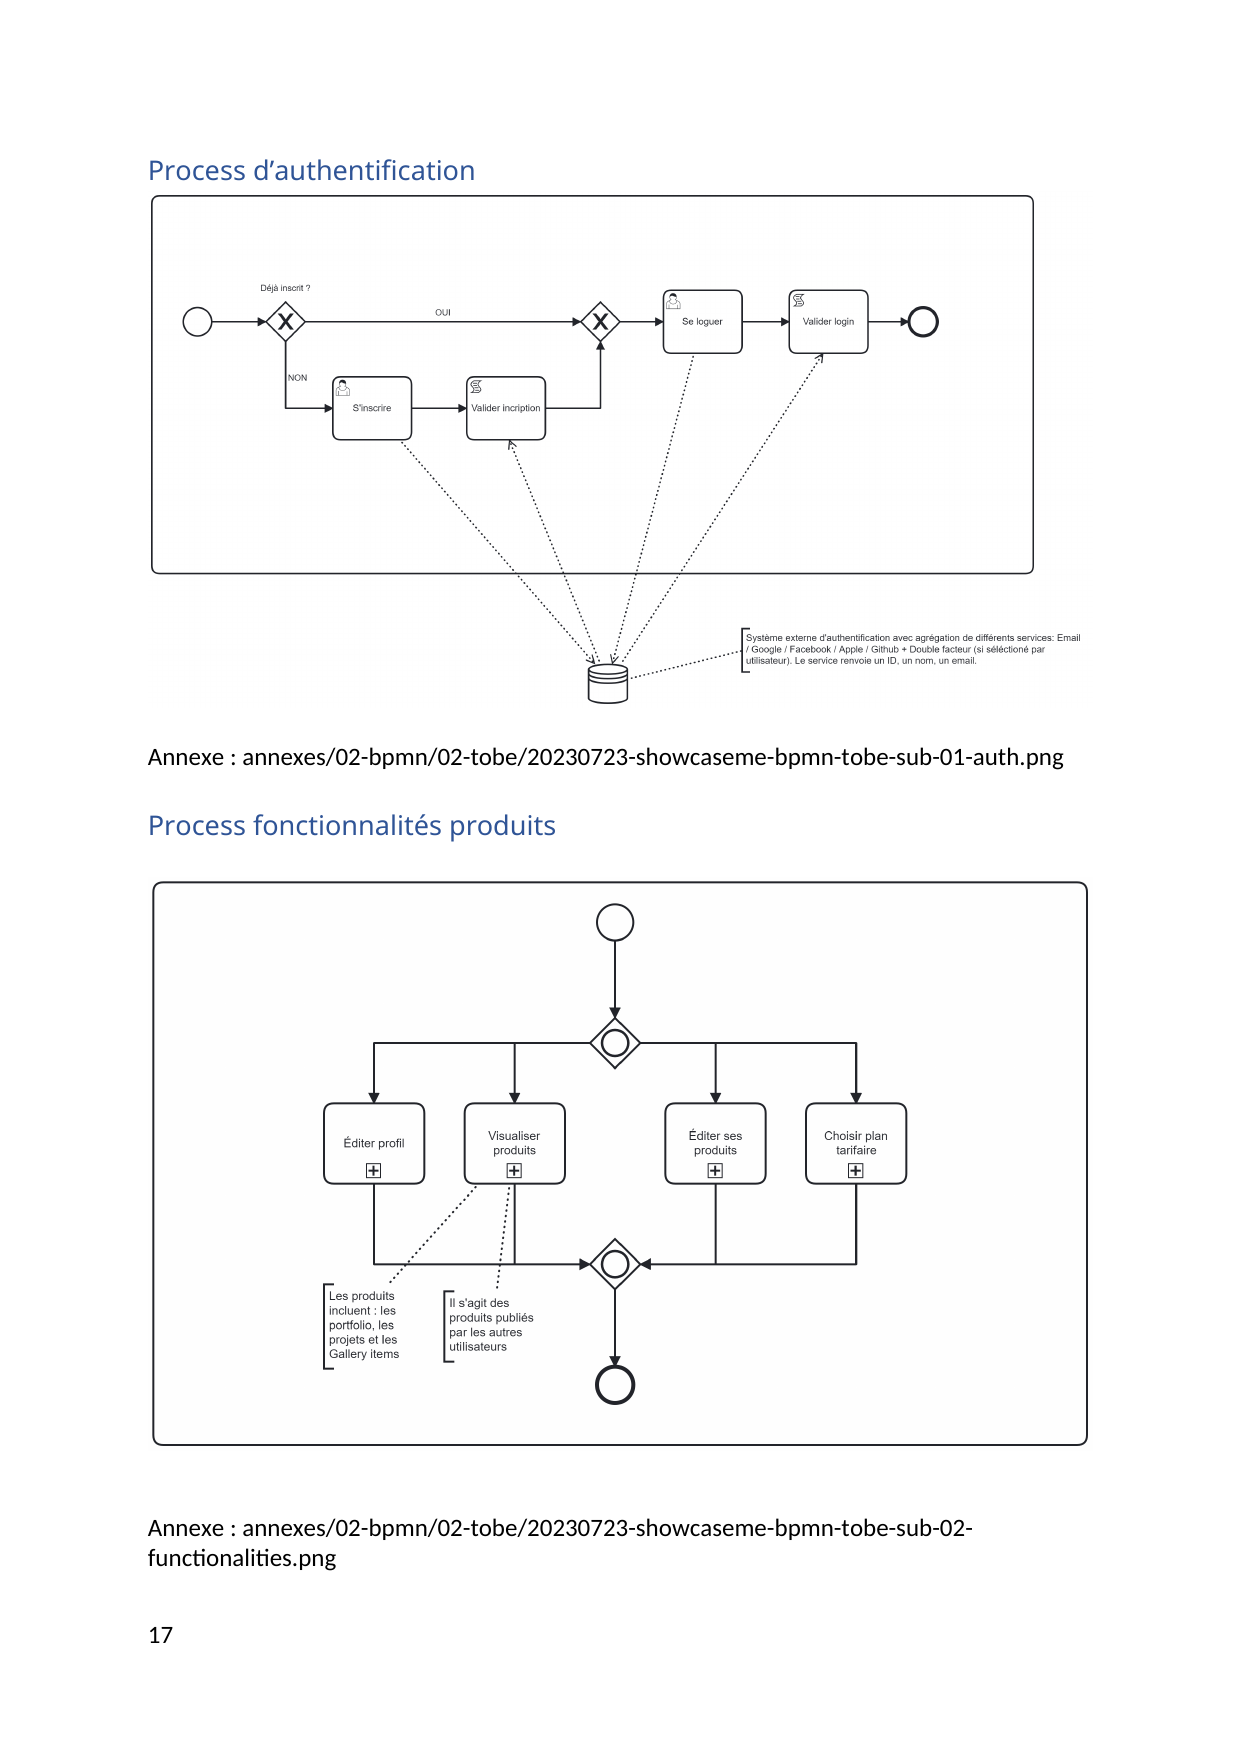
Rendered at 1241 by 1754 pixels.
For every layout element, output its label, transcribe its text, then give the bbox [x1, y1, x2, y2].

subtitle Process fonctionnalités produits [148, 807, 1093, 843]
picture [147, 191, 1093, 708]
subtitle Process d’authentification [148, 152, 1093, 189]
text Annexe : annexes/02-bpmn/02-tobe/20230723-showcaseme-bpmn-tobe-sub-02-functionalities.png [148, 1512, 1093, 1573]
picture [147, 877, 1093, 1451]
text Annexe : annexes/02-bpmn/02-tobe/20230723-showcaseme-bpmn-tobe-sub-01-auth.png [148, 741, 1093, 772]
